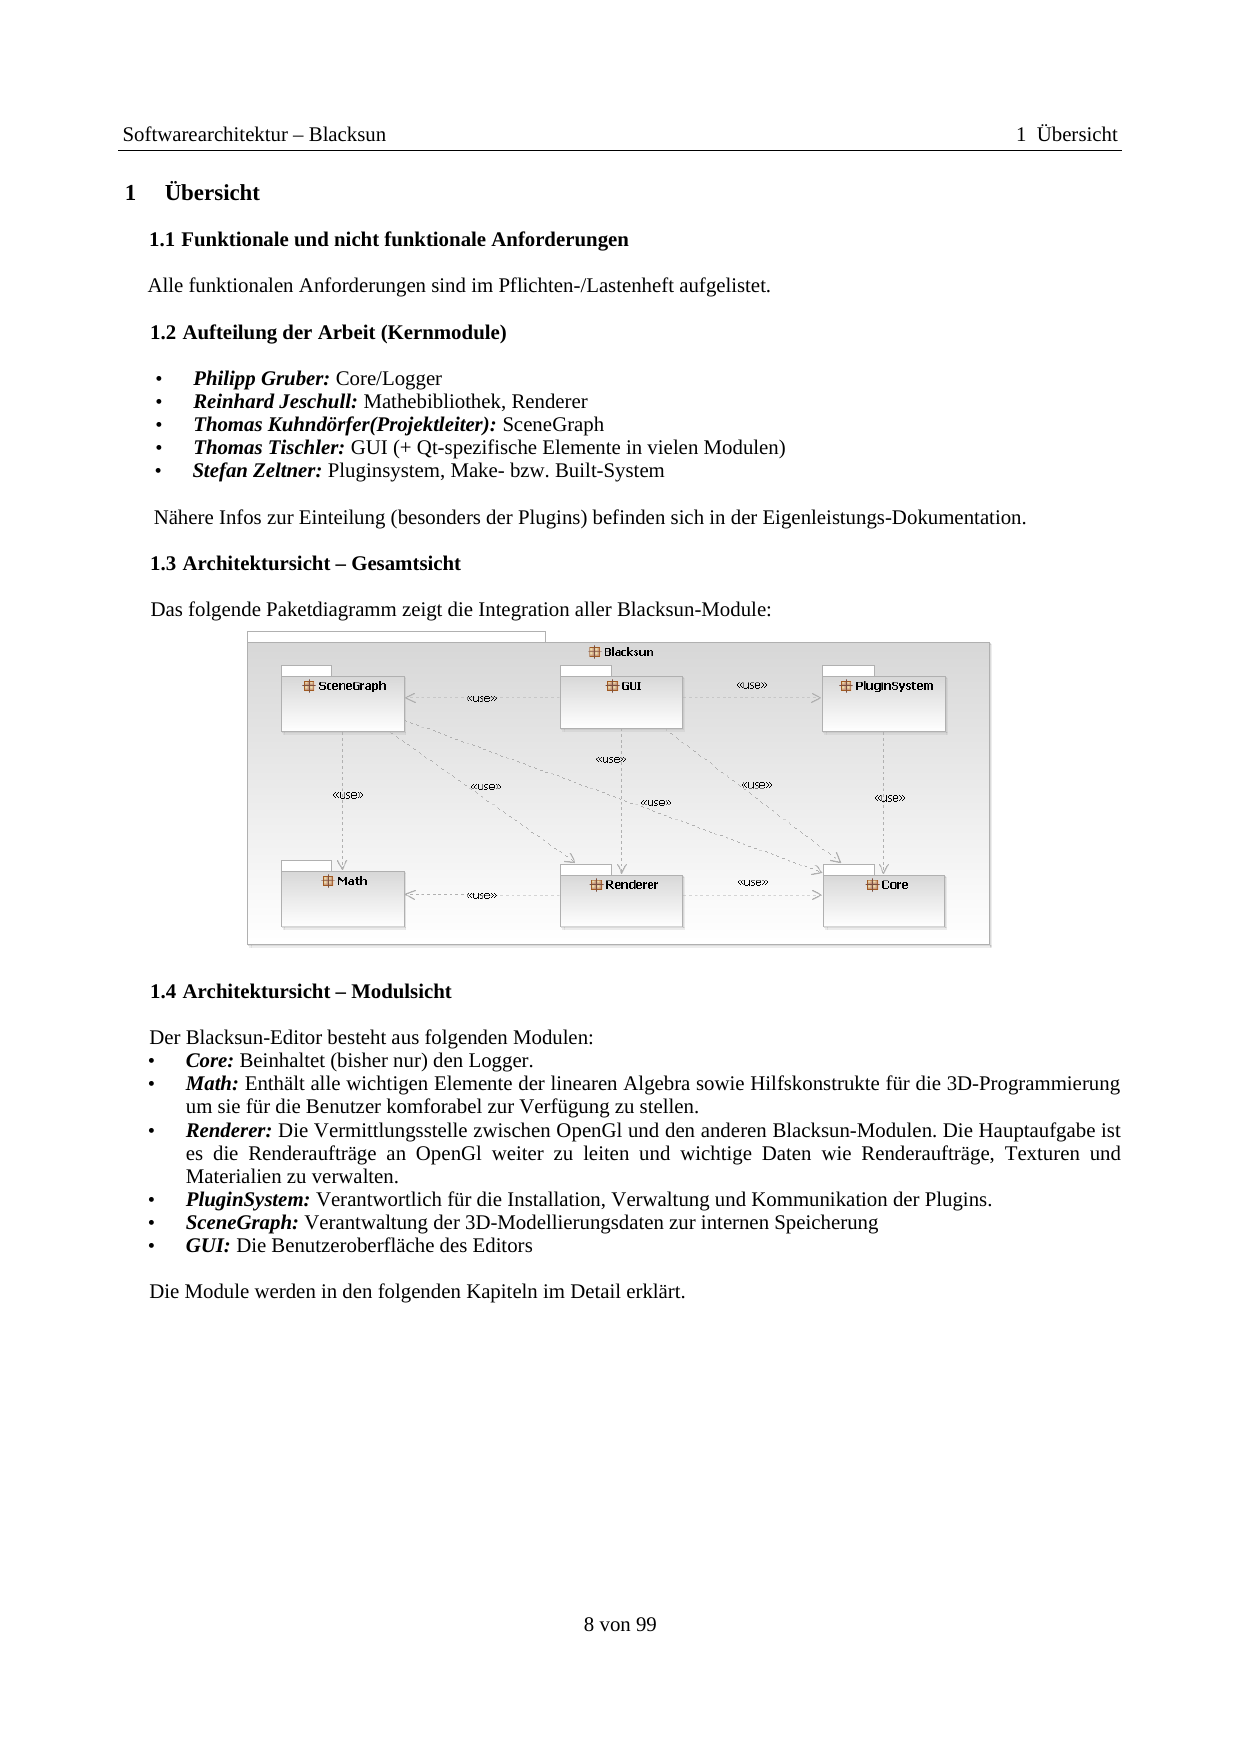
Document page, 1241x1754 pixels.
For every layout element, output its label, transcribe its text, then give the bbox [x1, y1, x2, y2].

list Thomas Tischler: GUI (+ Qt-spezifische Elemente in vielen Modulen) [156, 436, 1122, 459]
list Reinhard Jeschull: Mathebibliothek, Renderer [156, 390, 1122, 413]
list Thomas Kuhndörfer(Projektleiter): SceneGraph [156, 413, 1122, 436]
list Math: Enthält alle wichtigen Elemente der linearen Algebra sowie Hilfskonstrukte für die 3D-Programmierung um sie für die Benutzer komforabel zur Verfügung zu stellen. [148, 1072, 1122, 1118]
list Philipp Gruber: Core/Logger [156, 367, 1122, 390]
text Alle funktionalen Anforderungen sind im Pflichten-/Lastenheft aufgelistet. [147, 274, 1122, 297]
subtitle Architektursicht – Gesamtsicht [145, 552, 1122, 575]
picture [237, 621, 1003, 957]
subtitle Architektursicht – Modulsicht [145, 980, 1122, 1003]
list Core: Beinhaltet (bisher nur) den Logger. [148, 1049, 1122, 1072]
text Das folgende Paketdiagramm zeigt die Integration aller Blacksun-Module: [150, 598, 1122, 621]
list SceneGraph: Verantwaltung der 3D-Modellierungsdaten zur internen Speicherung [148, 1211, 1122, 1234]
text Der Blacksun-Editor besteht aus folgenden Modulen: [118, 1026, 1122, 1049]
subtitle Übersicht [119, 179, 1122, 205]
list GUI: Die Benutzeroberfläche des Editors [148, 1234, 1122, 1257]
list PluginSystem: Verantwortlich für die Installation, Verwaltung und Kommunikation der Plugins. [148, 1188, 1122, 1211]
text Nähere Infos zur Einteilung (besonders der Plugins) befinden sich in der Eigenleistungs-Dokumentation. [153, 506, 1122, 529]
subtitle Funktionale und nicht funktionale Anforderungen [144, 228, 1122, 251]
text Die Module werden in den folgenden Kapiteln im Detail erklärt. [118, 1280, 1122, 1303]
list Renderer: Die Vermittlungsstelle zwischen OpenGl und den anderen Blacksun-Modulen. Die Hauptaufgabe ist es die Renderaufträge an OpenGl weiter zu leiten und wichtige Daten wie Renderaufträge, Texturen und Materialien zu verwalten. [148, 1118, 1122, 1188]
subtitle Aufteilung der Arbeit (Kernmodule) [145, 321, 1122, 344]
list Stefan Zeltner: Pluginsystem, Make- bzw. Built-System [155, 459, 1122, 482]
